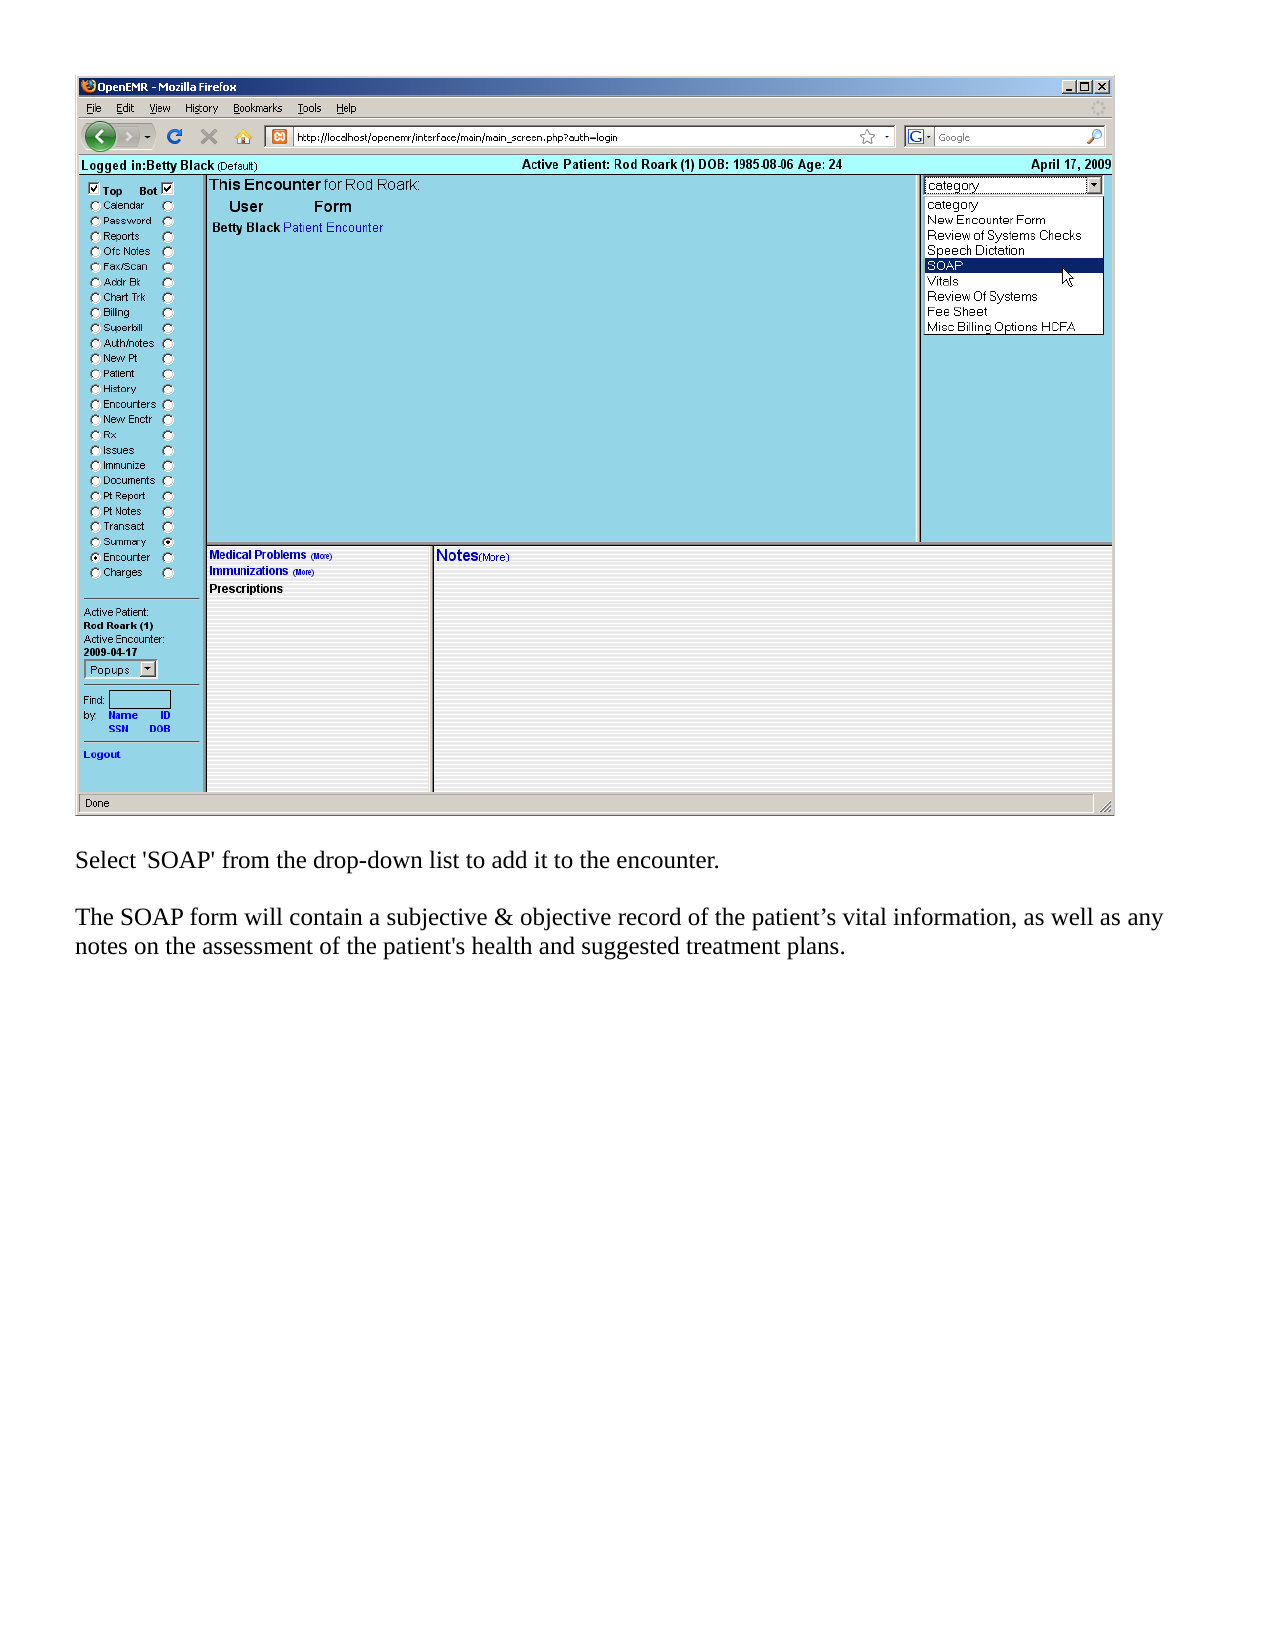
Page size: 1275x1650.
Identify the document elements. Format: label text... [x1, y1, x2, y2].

text Select 'SOAP' from the drop-down list to add it to the encounter. [75, 845, 1200, 873]
text The SOAP form will contain a subjective & objective record of the patient’s vital information, as well as any notes on the assessment of the patient's health and suggested treatment plans. [75, 902, 1200, 960]
picture [75, 75, 1115, 816]
